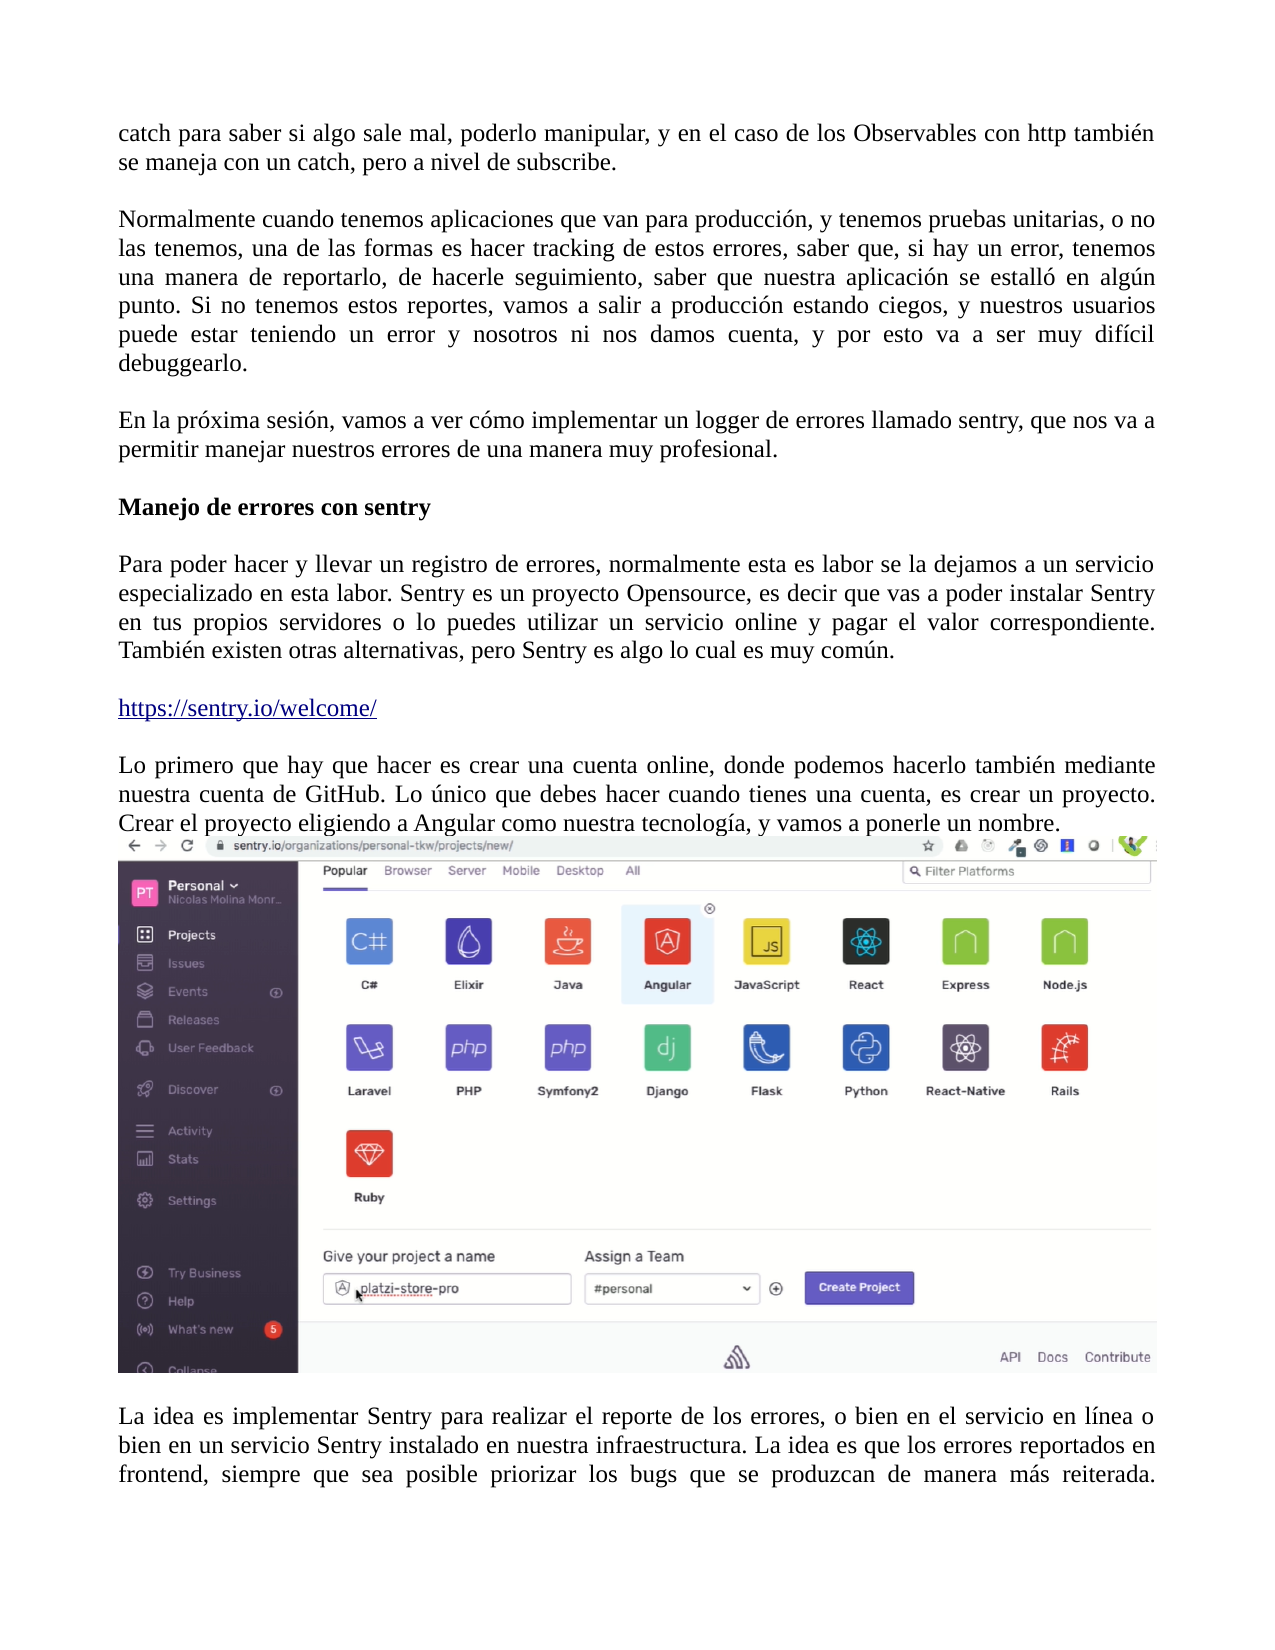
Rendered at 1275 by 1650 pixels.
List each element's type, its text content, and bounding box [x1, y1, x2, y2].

text En la próxima sesión, vamos a ver cómo implementar un logger de errores llamado sentry, que nos va a permitir manejar nuestros errores de una manera muy profesional. [118, 406, 1157, 463]
text Normalmente cuando tenemos aplicaciones que van para producción, y tenemos pruebas unitarias, o no las tenemos, una de las formas es hacer tracking de estos errores, saber que, si hay un error, tenemos una manera de reportarlo, de hacerle seguimiento, saber que nuestra aplicación se estalló en algún punto. Si no tenemos estos reportes, vamos a salir a producción estando ciegos, y nuestros usuarios puede estar teniendo un error y nosotros ni nos damos cuenta, y por esto va a ser muy difícil debuggearlo. [118, 204, 1157, 377]
text https://sentry.io/welcome/ [118, 693, 1157, 722]
text Lo primero que hay que hacer es crear una cuenta online, donde podemos hacerlo también mediante nuestra cuenta de GitHub. Lo único que debes hacer cuando tienes una cuenta, es crear un proyecto. Crear el proyecto eligiendo a Angular como nuestra tecnología, y vamos a ponerle un nombre. [118, 751, 1157, 836]
text catch para saber si algo sale mal, poderlo manipular, y en el caso de los Observables con http también se maneja con un catch, pero a nivel de subscribe. [118, 118, 1157, 176]
text Manejo de errores con sentry [118, 492, 1157, 521]
text Para poder hacer y llevar un registro de errores, normalmente esta es labor se la dejamos a un servicio especializado en esta labor. Sentry es un proyecto Opensource, es decir que vas a poder instalar Sentry en tus propios servidores o lo puedes utilizar un servicio online y pagar el valor correspondiente. También existen otras alternativas, pero Sentry es algo lo cual es muy común. [118, 549, 1157, 664]
text La idea es implementar Sentry para realizar el reporte de los errores, o bien en el servicio en línea o bien en un servicio Sentry instalado en nuestra infraestructura. La idea es que los errores reportados en frontend, siempre que sea posible priorizar los bugs que se produzcan de manera más reiterada. [118, 1401, 1157, 1487]
